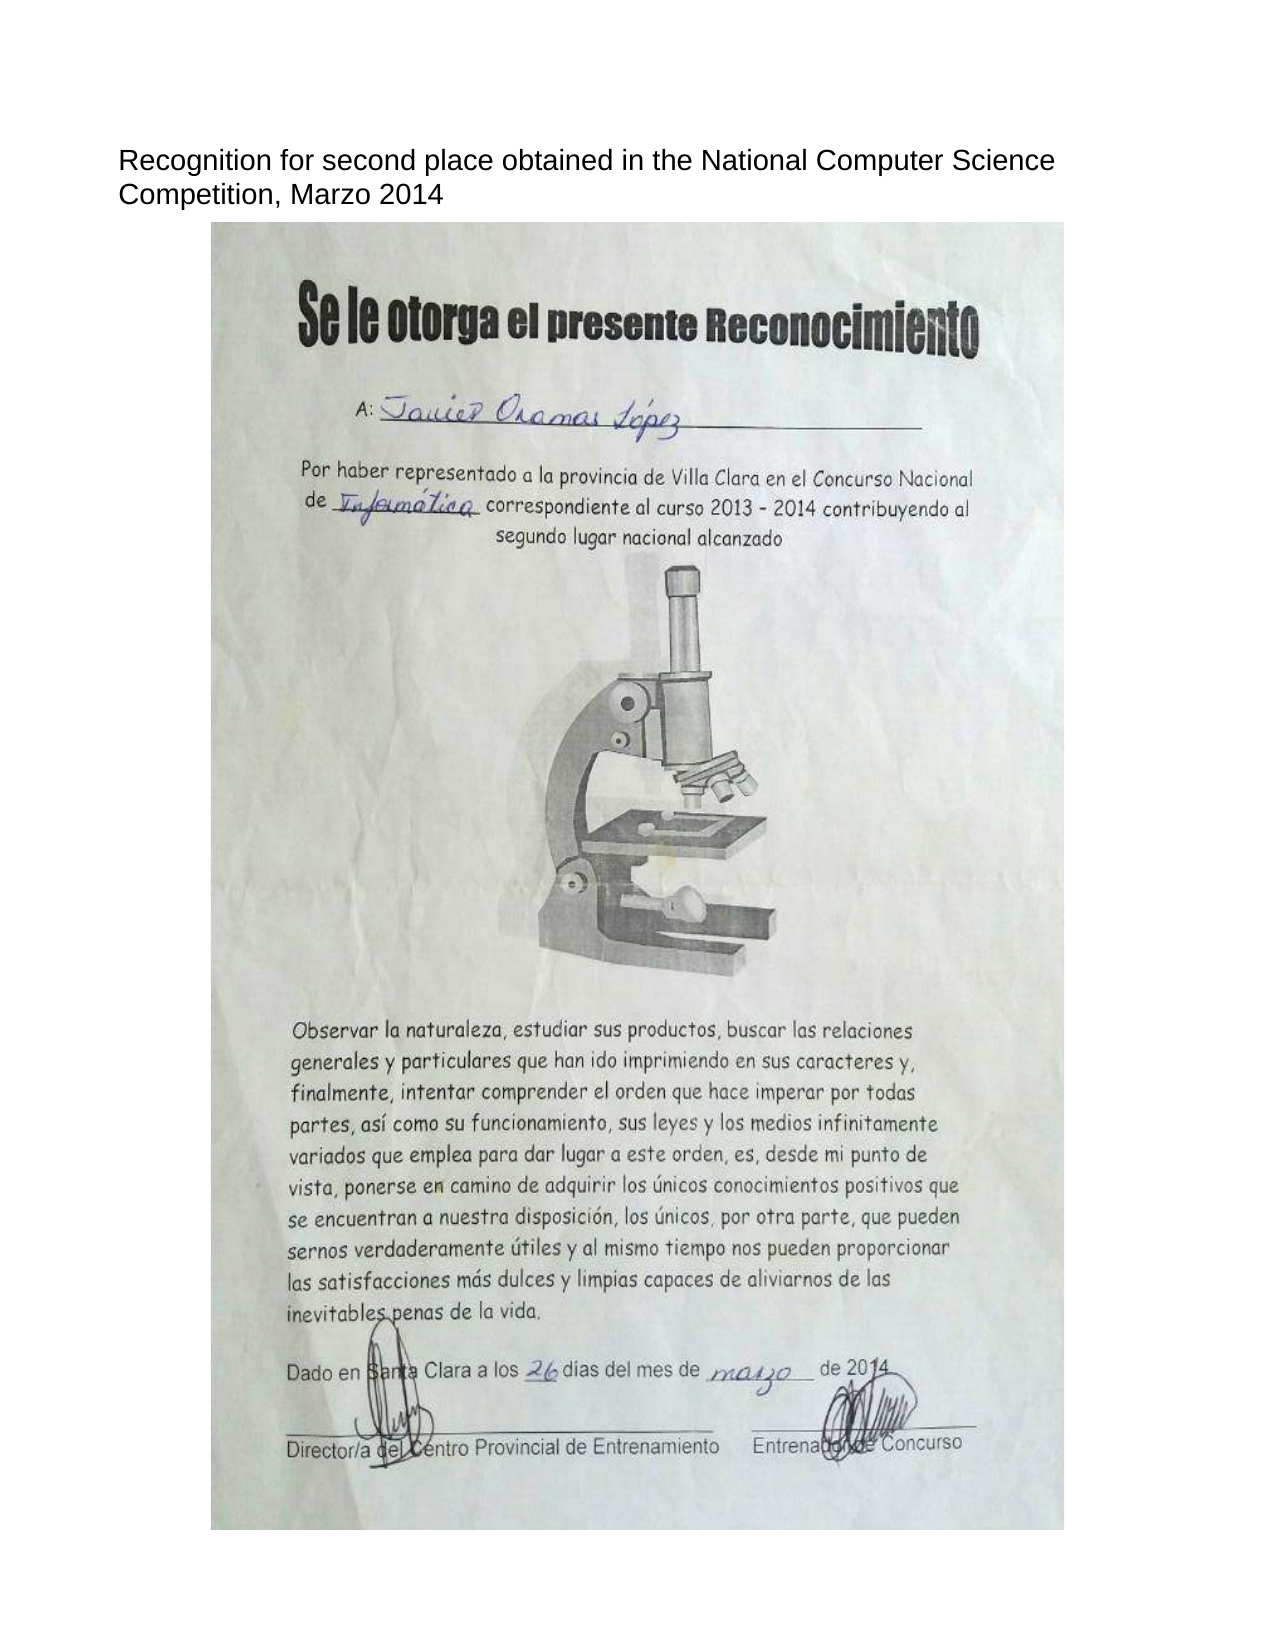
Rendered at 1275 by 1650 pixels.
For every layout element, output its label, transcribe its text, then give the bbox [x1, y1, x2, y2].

picture [210, 222, 1065, 1530]
subtitle Recognition for second place obtained in the National Computer Science Competition, Marzo 2014 [118, 143, 1157, 210]
